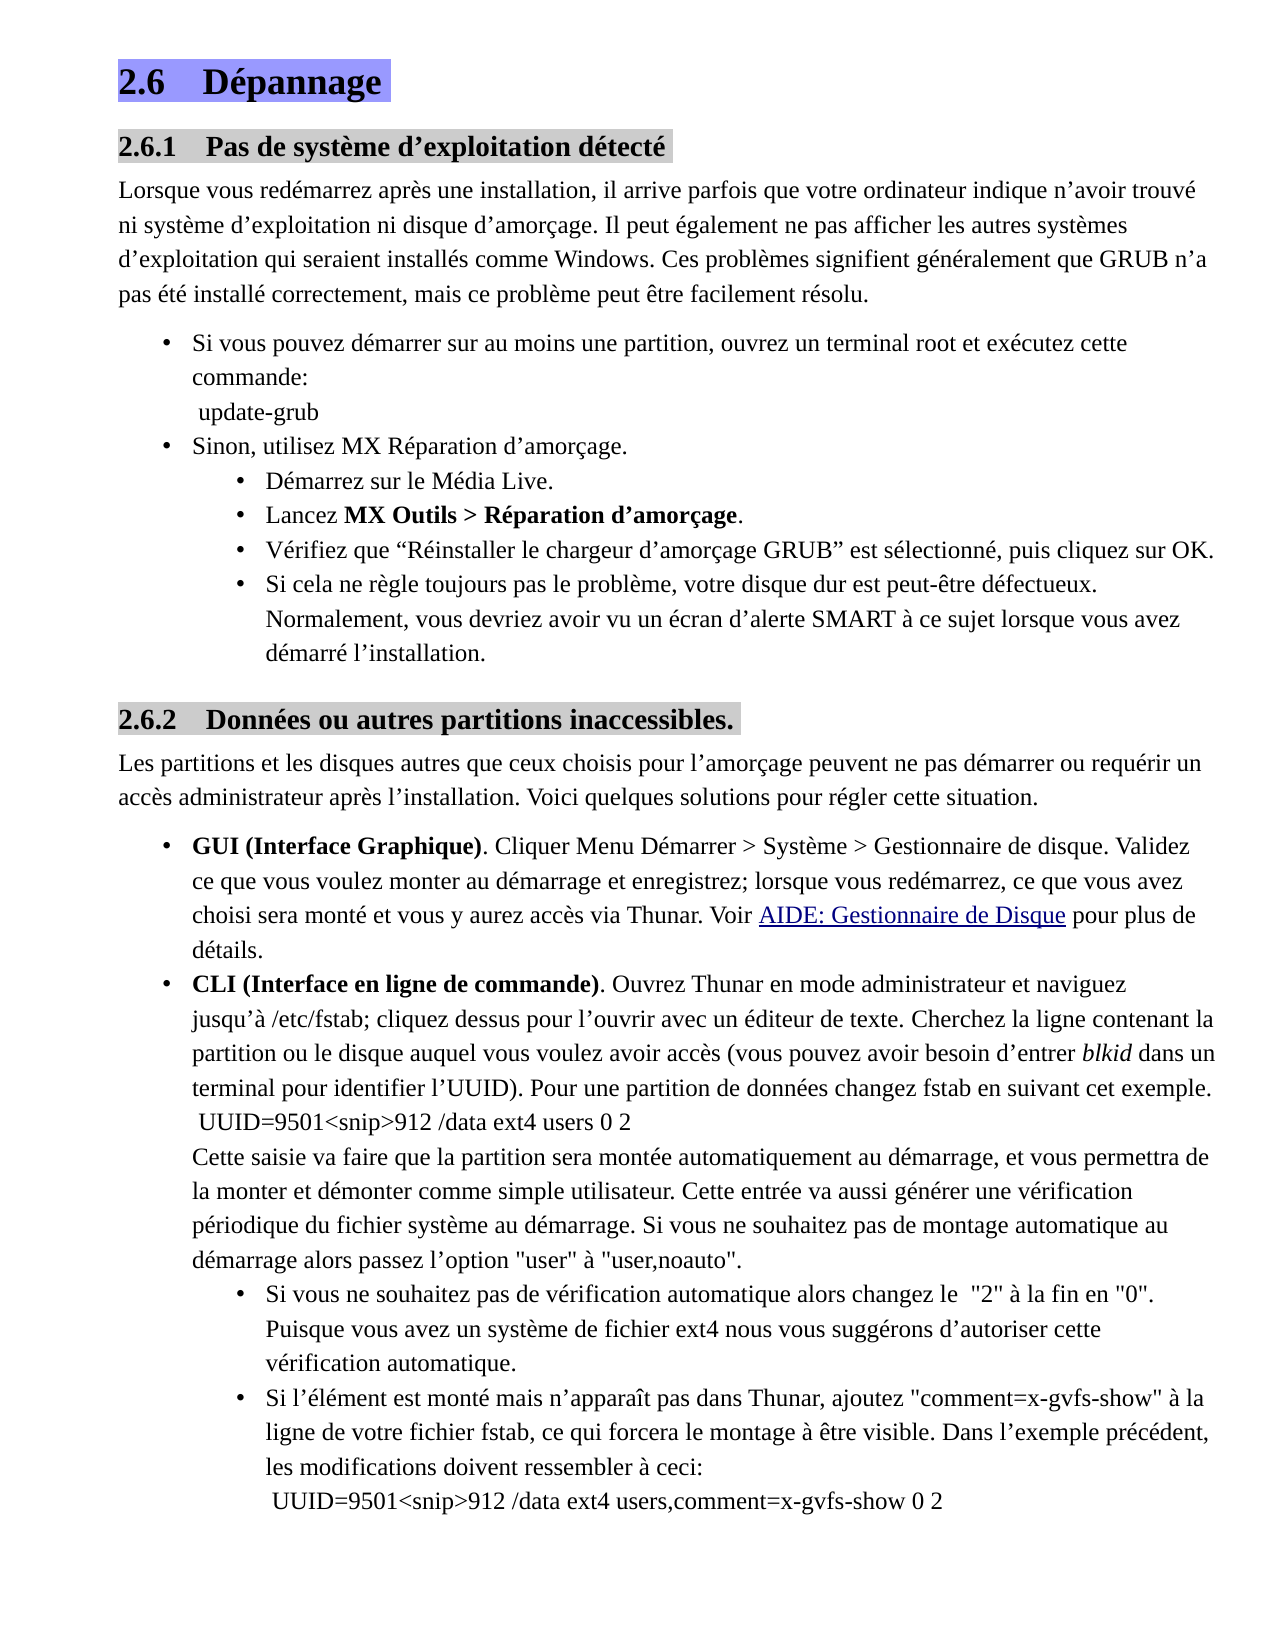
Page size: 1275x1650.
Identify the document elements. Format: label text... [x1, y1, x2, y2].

list Vérifiez que “Réinstaller le chargeur d’amorçage GRUB” est sélectionné, puis cliquez sur OK. [236, 535, 1216, 563]
list Lancez MX Outils > Réparation d’amorçage. [236, 500, 1216, 529]
text Les partitions et les disques autres que ceux choisis pour l’amorçage peuvent ne pas démarrer ou requérir un accès administrateur après l’installation. Voici quelques solutions pour régler cette situation. [118, 748, 1216, 811]
list Démarrez sur le Média Live. [236, 466, 1216, 494]
list Cette saisie va faire que la partition sera montée automatiquement au démarrage, et vous permettra de la monter et démonter comme simple utilisateur. Cette entrée va aussi générer une vérification périodique du fichier système au démarrage. Si vous ne souhaitez pas de montage automatique au démarrage alors passez l’option "user" à "user,noauto". [162, 1142, 1216, 1274]
list Sinon, utilisez MX Réparation d’amorçage. [162, 431, 1216, 460]
subtitle 2.6.1 Pas de système d’exploitation détecté [673, 129, 1216, 163]
list Si vous ne souhaitez pas de vérification automatique alors changez le "2" à la fin en "0". Puisque vous avez un système de fichier ext4 nous vous suggérons d’autoriser cette vérification automatique. [236, 1279, 1216, 1377]
subtitle 2.6 Dépannage [391, 59, 1216, 102]
list Si vous pouvez démarrer sur au moins une partition, ouvrez un terminal root et exécutez cette commande: [162, 328, 1216, 391]
list CLI (Interface en ligne de commande). Ouvrez Thunar en mode administrateur et naviguez jusqu’à /etc/fstab; cliquez dessus pour l’ouvrir avec un éditeur de texte. Cherchez la ligne contenant la partition ou le disque auquel vous voulez avoir accès (vous pouvez avoir besoin d’entrer blkid dans un terminal pour identifier l’UUID). Pour une partition de données changez fstab en suivant cet exemple. [162, 969, 1216, 1101]
text Lorsque vous redémarrez après une installation, il arrive parfois que votre ordinateur indique n’avoir trouvé ni système d’exploitation ni disque d’amorçage. Il peut également ne pas afficher les autres systèmes d’exploitation qui seraient installés comme Windows. Ces problèmes signifient généralement que GRUB n’a pas été installé correctement, mais ce problème peut être facilement résolu. [118, 175, 1216, 307]
subtitle 2.6.2 Données ou autres partitions inaccessibles. [741, 702, 1216, 735]
list UUID=9501<snip>912 /data ext4 users 0 2 [162, 1107, 1216, 1136]
list Si cela ne règle toujours pas le problème, votre disque dur est peut-être défectueux. Normalement, vous devriez avoir vu un écran d’alerte SMART à ce sujet lorsque vous avez démarré l’installation. [236, 569, 1216, 667]
list GUI (Interface Graphique). Cliquer Menu Démarrer > Système > Gestionnaire de disque. Validez ce que vous voulez monter au démarrage et enregistrez; lorsque vous redémarrez, ce que vous avez choisi sera monté et vous y aurez accès via Thunar. Voir AIDE: Gestionnaire de Disque pour plus de détails. [162, 831, 1216, 963]
list UUID=9501<snip>912 /data ext4 users,comment=x-gvfs-show 0 2 [236, 1486, 1216, 1515]
list Si l’élément est monté mais n’apparaît pas dans Thunar, ajoutez "comment=x-gvfs-show" à la ligne de votre fichier fstab, ce qui forcera le montage à être visible. Dans l’exemple précédent, les modifications doivent ressembler à ceci: [236, 1383, 1216, 1481]
list update-grub [162, 397, 1216, 426]
